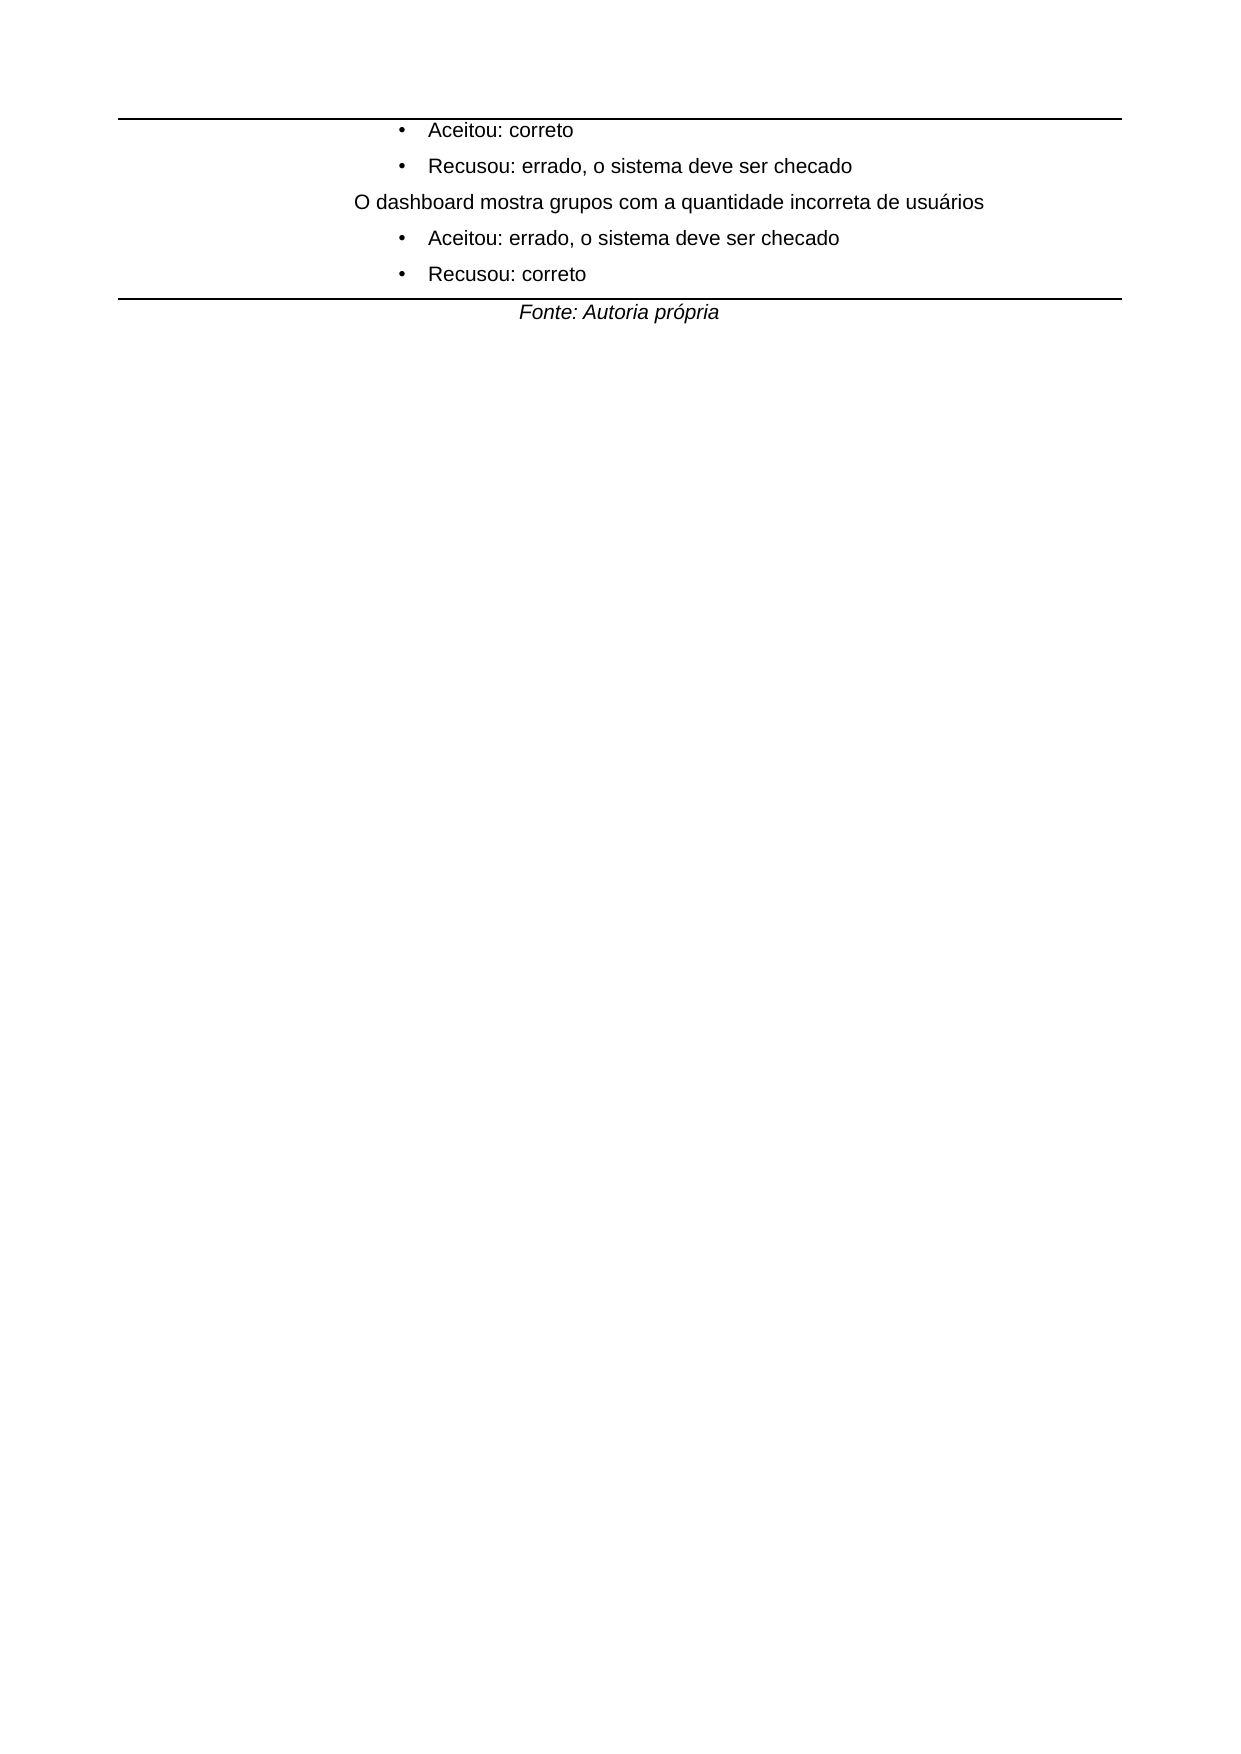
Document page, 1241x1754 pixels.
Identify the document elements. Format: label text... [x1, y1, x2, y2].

text Fonte: Autoria própria [118, 300, 1122, 324]
table_cell [118, 120, 354, 298]
table_cell Critério 1: O dashboard mostra grupos com a quantidade certa de usuários Aceitou: correto Recusou: errado, o sistema deve ser checado O dashboard mostra grupos com a quantidade incorreta de usuários Aceitou: errado, o sistema deve ser checado Recusou: correto [354, 120, 1122, 298]
